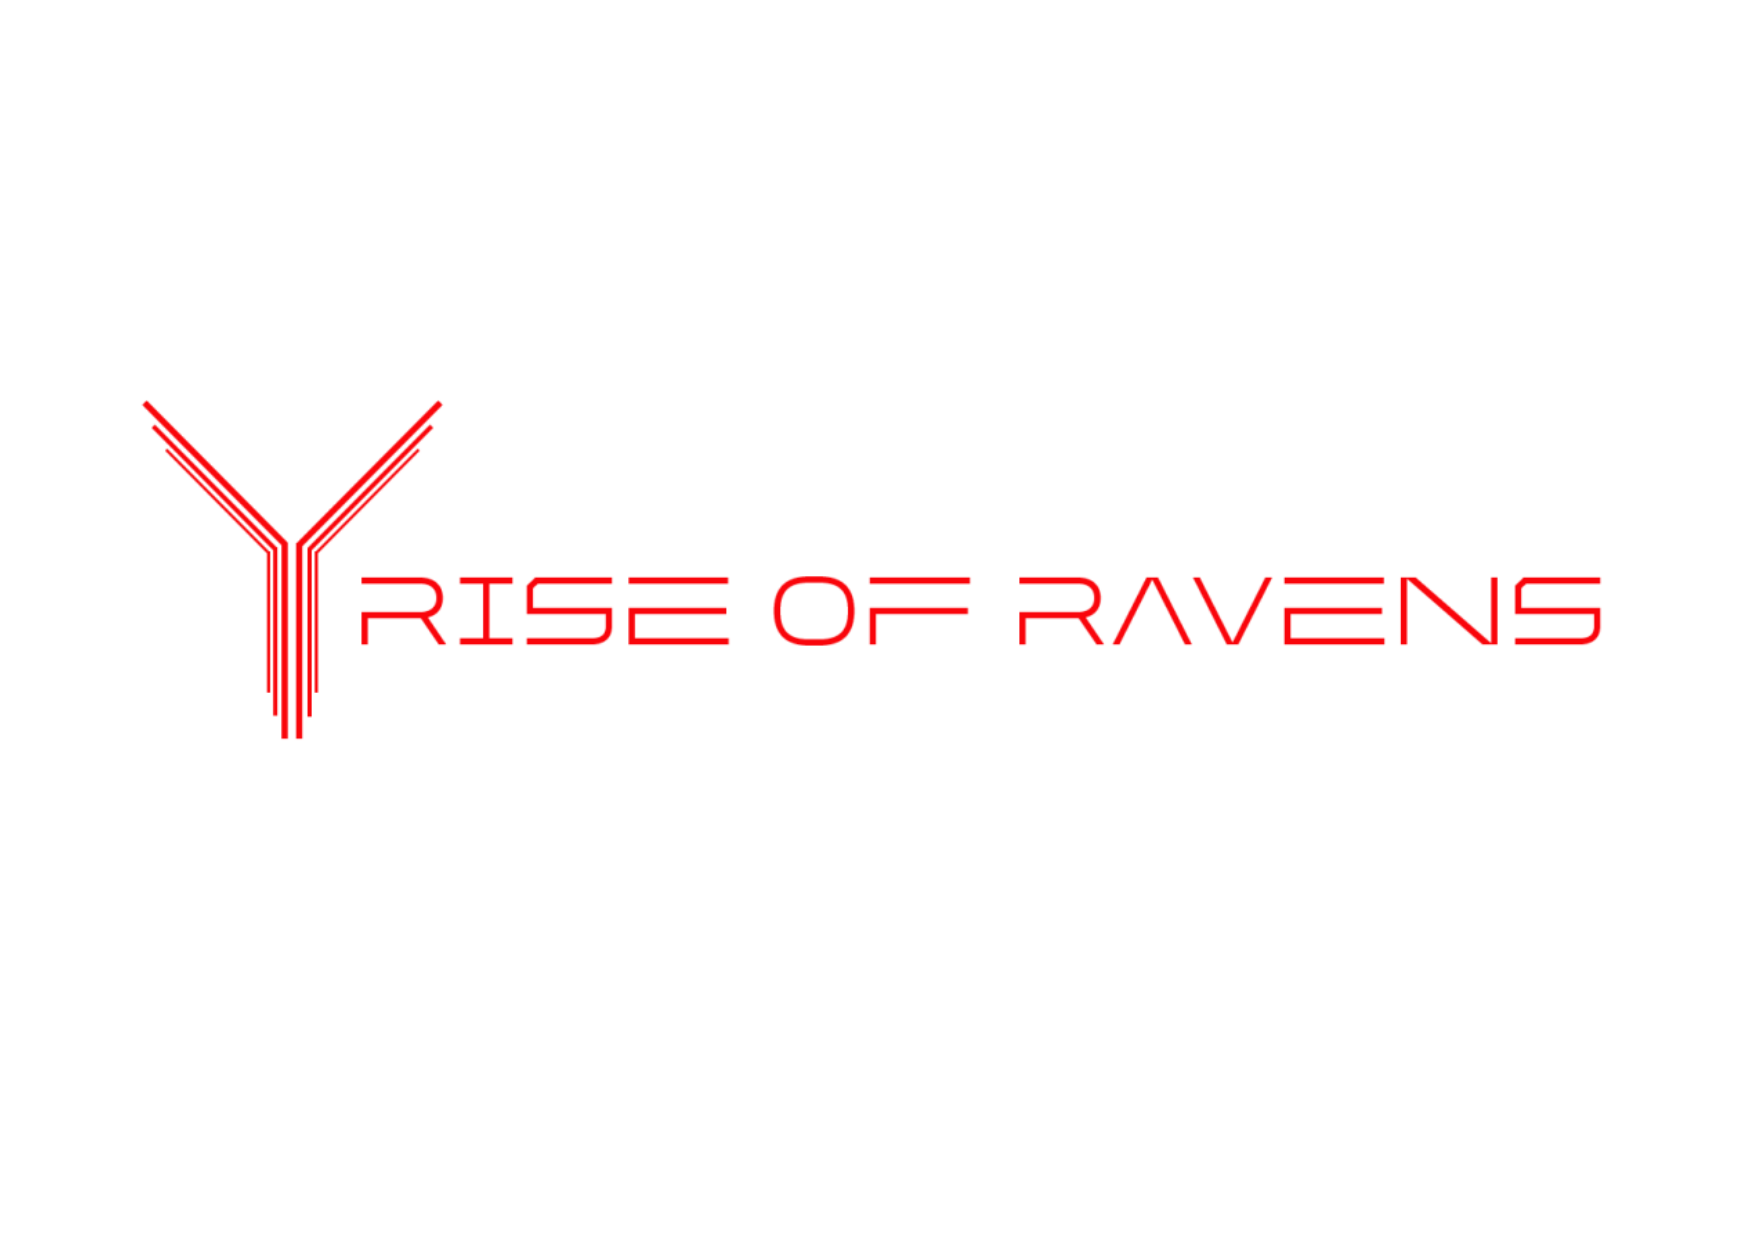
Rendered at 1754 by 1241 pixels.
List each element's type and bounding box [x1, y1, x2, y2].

picture [117, 375, 1635, 772]
